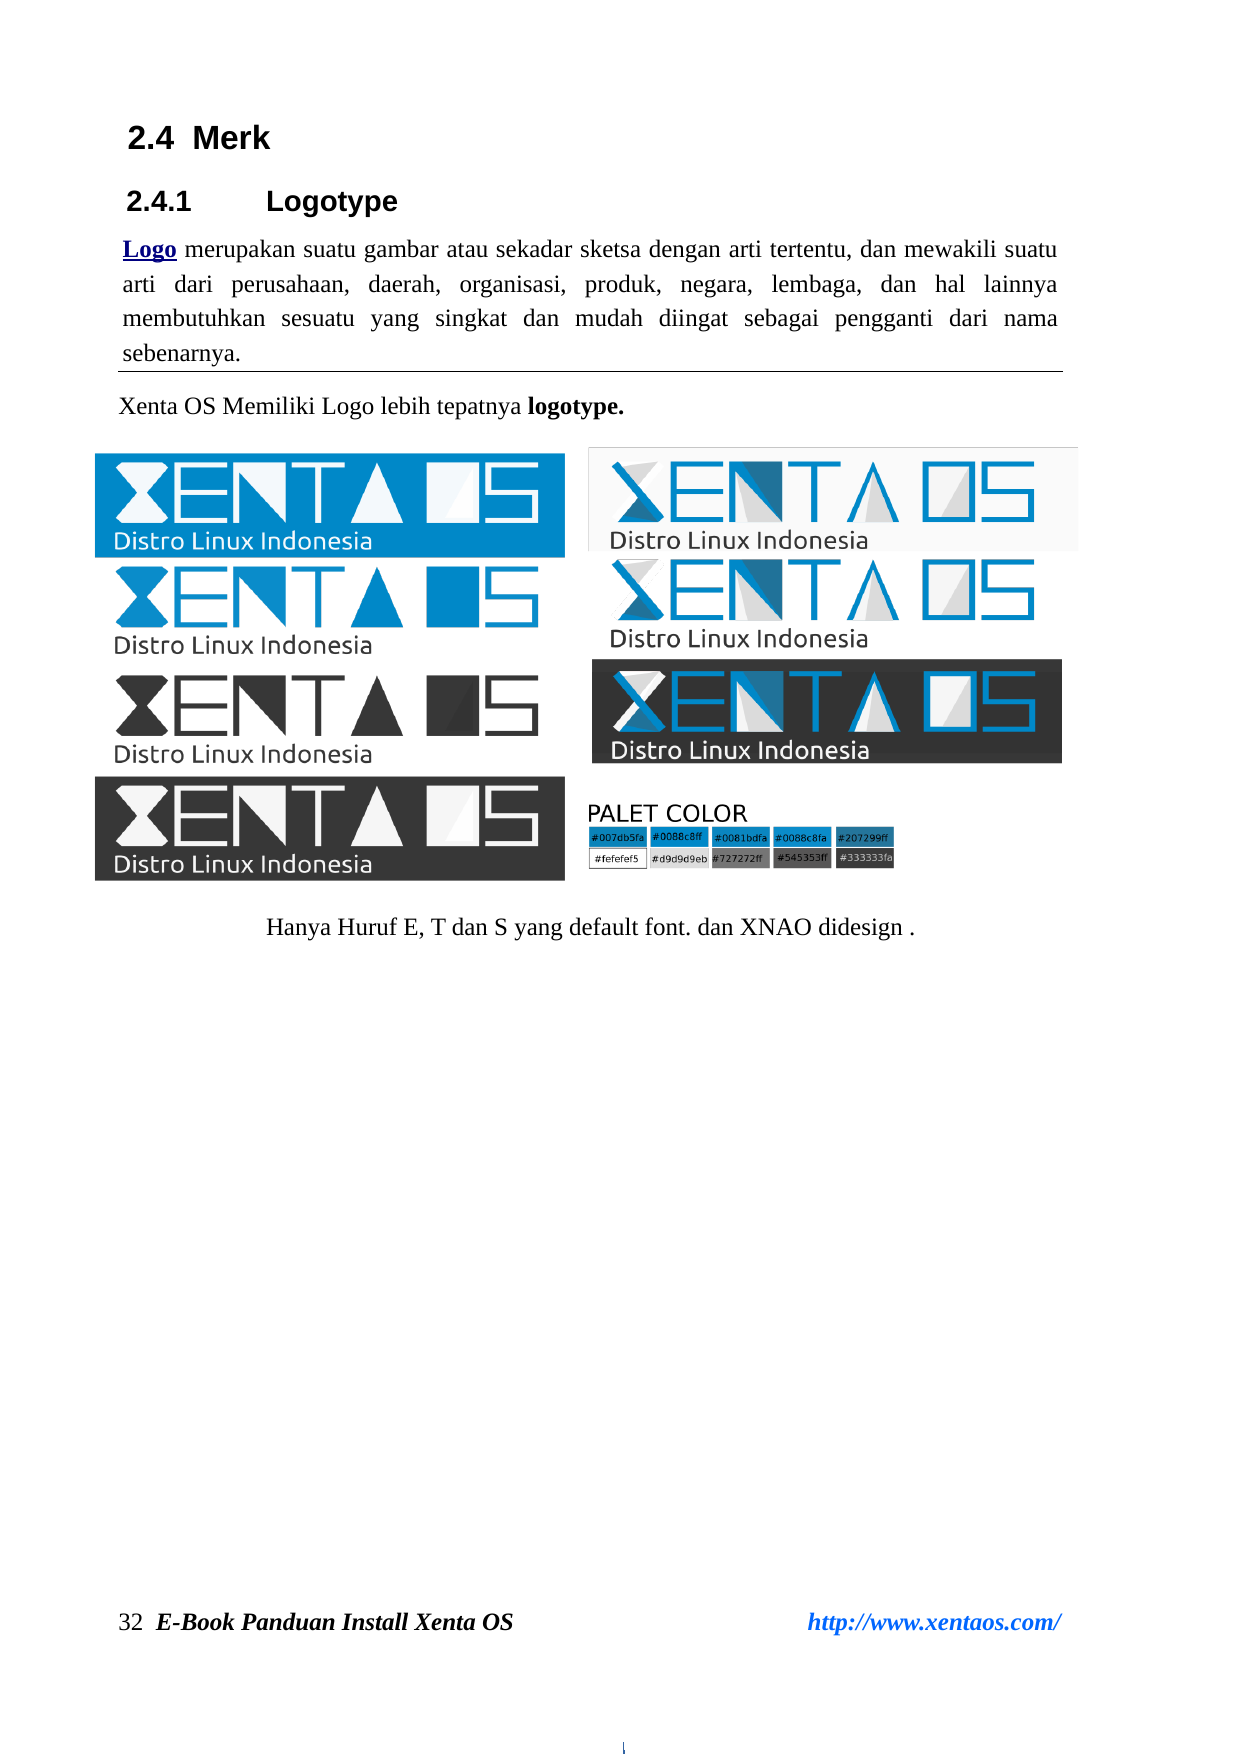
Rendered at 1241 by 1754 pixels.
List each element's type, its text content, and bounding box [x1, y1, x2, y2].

subtitle Merk [118, 118, 1063, 157]
picture [88, 440, 1093, 884]
text Logo merupakan suatu gambar atau sekadar sketsa dengan arti tertentu, dan mewakili suatu arti dari perusahaan, daerah, organisasi, produk, negara, lembaga, dan hal lainnya membutuhkan sesuatu yang singkat dan mudah diingat sebagai pengganti dari nama sebenarnya. [118, 230, 1063, 371]
subtitle Logotype [118, 184, 1063, 218]
text Hanya Huruf E, T dan S yang default font. dan XNAO didesign . [118, 912, 1063, 941]
text Xenta OS Memiliki Logo lebih tepatnya logotype. [118, 391, 1063, 420]
